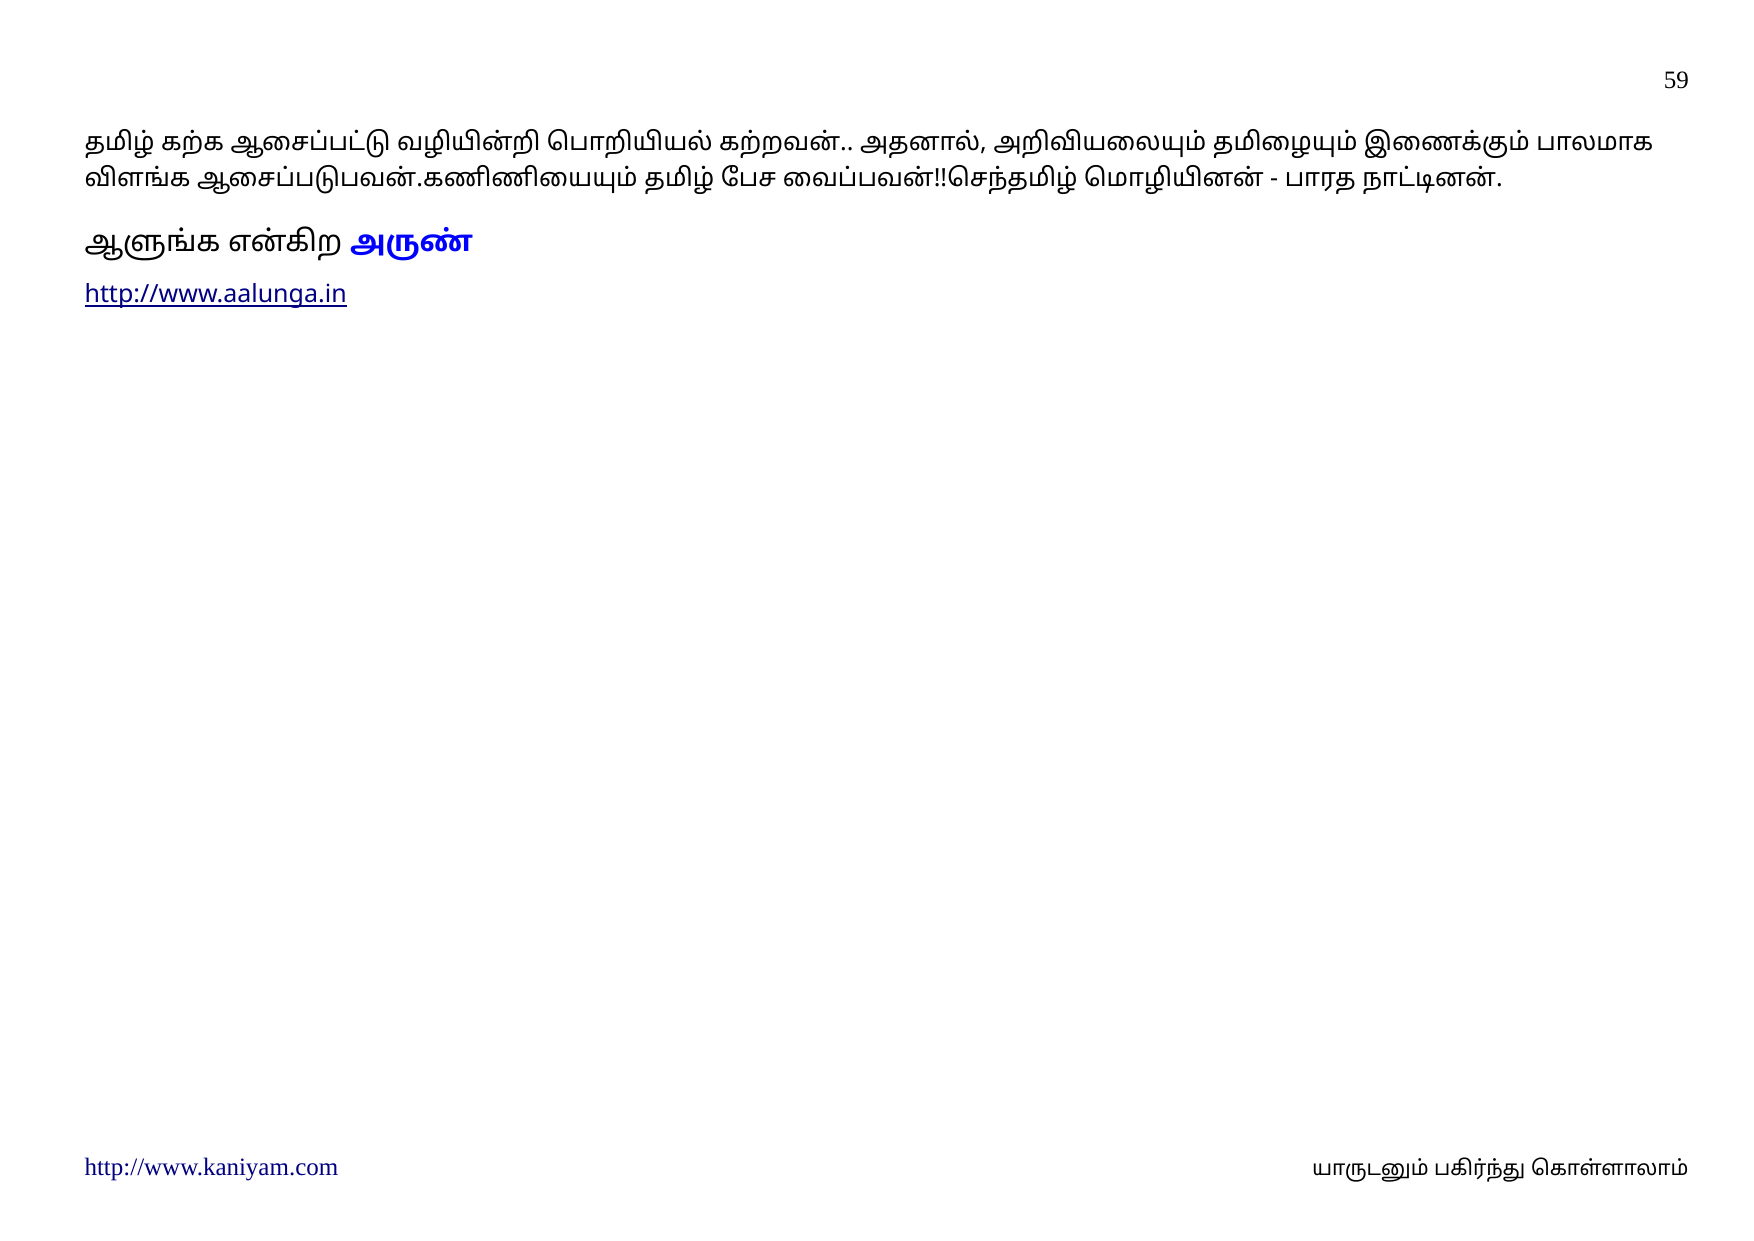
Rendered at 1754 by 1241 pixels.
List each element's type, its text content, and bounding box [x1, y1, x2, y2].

text ஆளுங்க என்கிற அருண் [84, 225, 1688, 263]
text தமிழ் கற்க ஆசைப்பட்டு வழியின்றி பொறியியல் கற்றவன்.. அதனால், அறிவியலையும் தமிழையும் இணைக்கும் பாலமாக விளங்க ஆசைப்படுபவன்.கணிணியையும் தமிழ் பேச வைப்பவன்!!செந்தமிழ் மொழியினன் - பாரத நாட்டினன். [84, 124, 1688, 196]
text http://www.aalunga.in [84, 276, 1688, 310]
